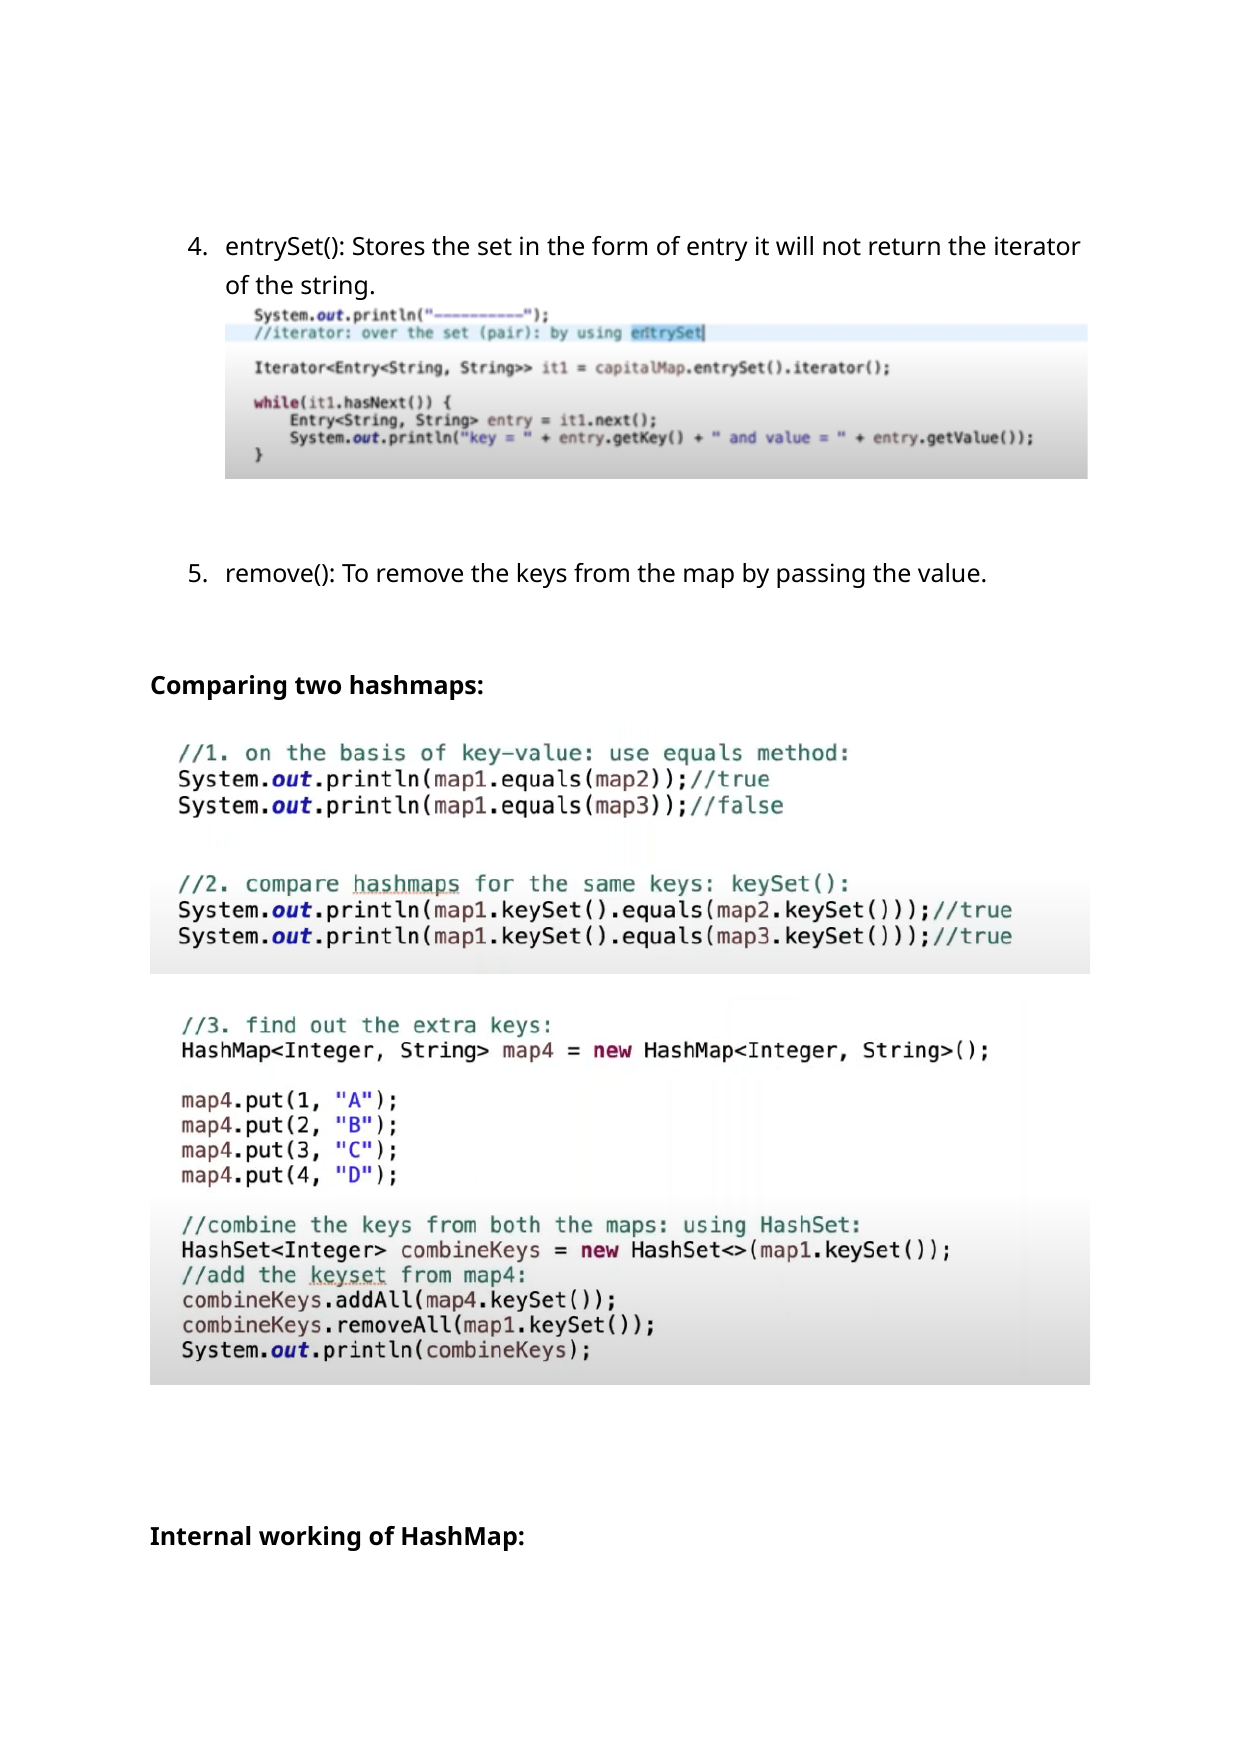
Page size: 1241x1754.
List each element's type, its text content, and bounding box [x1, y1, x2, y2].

text Comparing two hashmaps: [150, 668, 1090, 702]
list entrySet(): Stores the set in the form of entry it will not return the iterator of the string. [187, 228, 1090, 302]
list remove(): To remove the keys from the map by passing the value. [187, 556, 1090, 590]
text Internal working of HashMap: [150, 1518, 1090, 1552]
